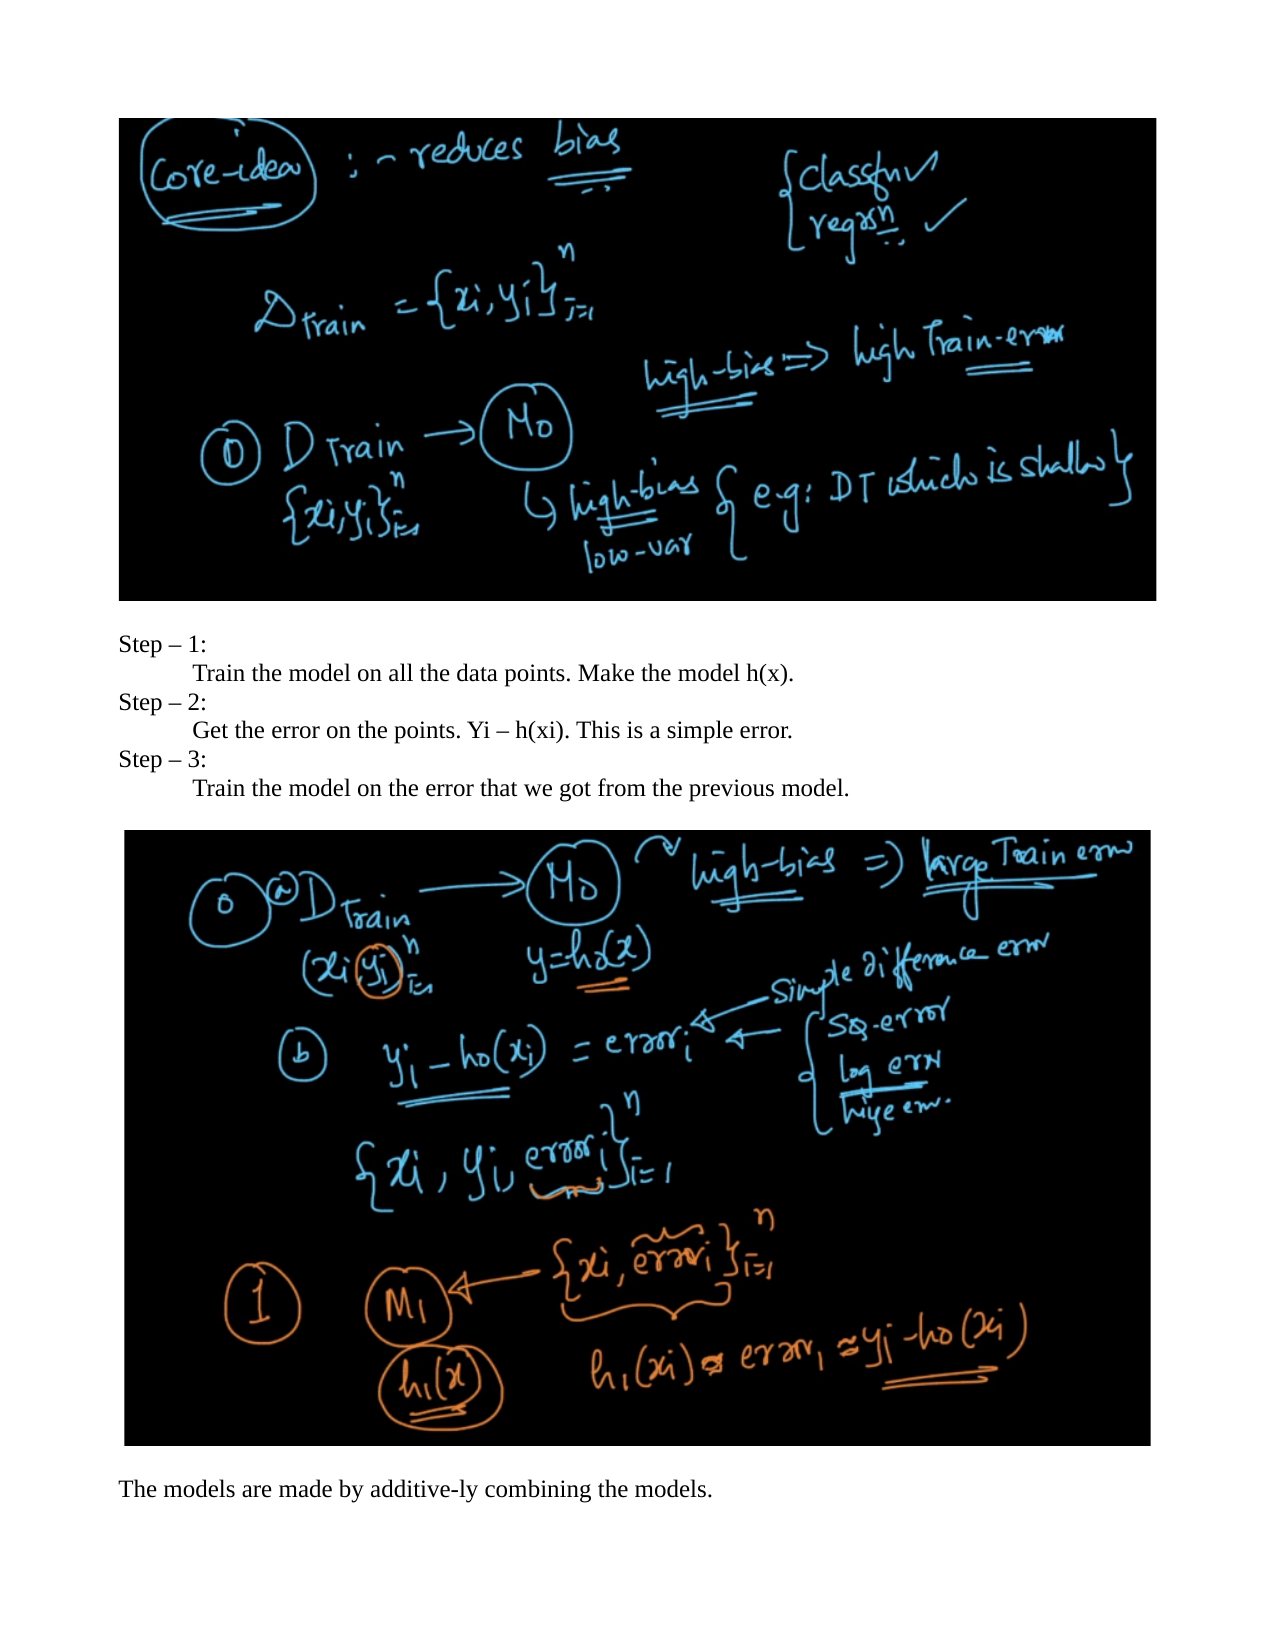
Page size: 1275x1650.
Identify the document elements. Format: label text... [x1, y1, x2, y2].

text Get the error on the points. Yi – h(xi). This is a simple error. [118, 716, 1157, 744]
picture [124, 830, 1151, 1446]
text Step – 3: [118, 744, 1157, 773]
text Step – 1: [118, 629, 1157, 658]
picture [118, 118, 1157, 601]
text The models are made by additive-ly combining the models. [118, 1474, 1157, 1503]
text Train the model on the error that we got from the previous model. [118, 773, 1157, 802]
text Step – 2: [118, 687, 1157, 716]
text Train the model on all the data points. Make the model h(x). [118, 658, 1157, 687]
